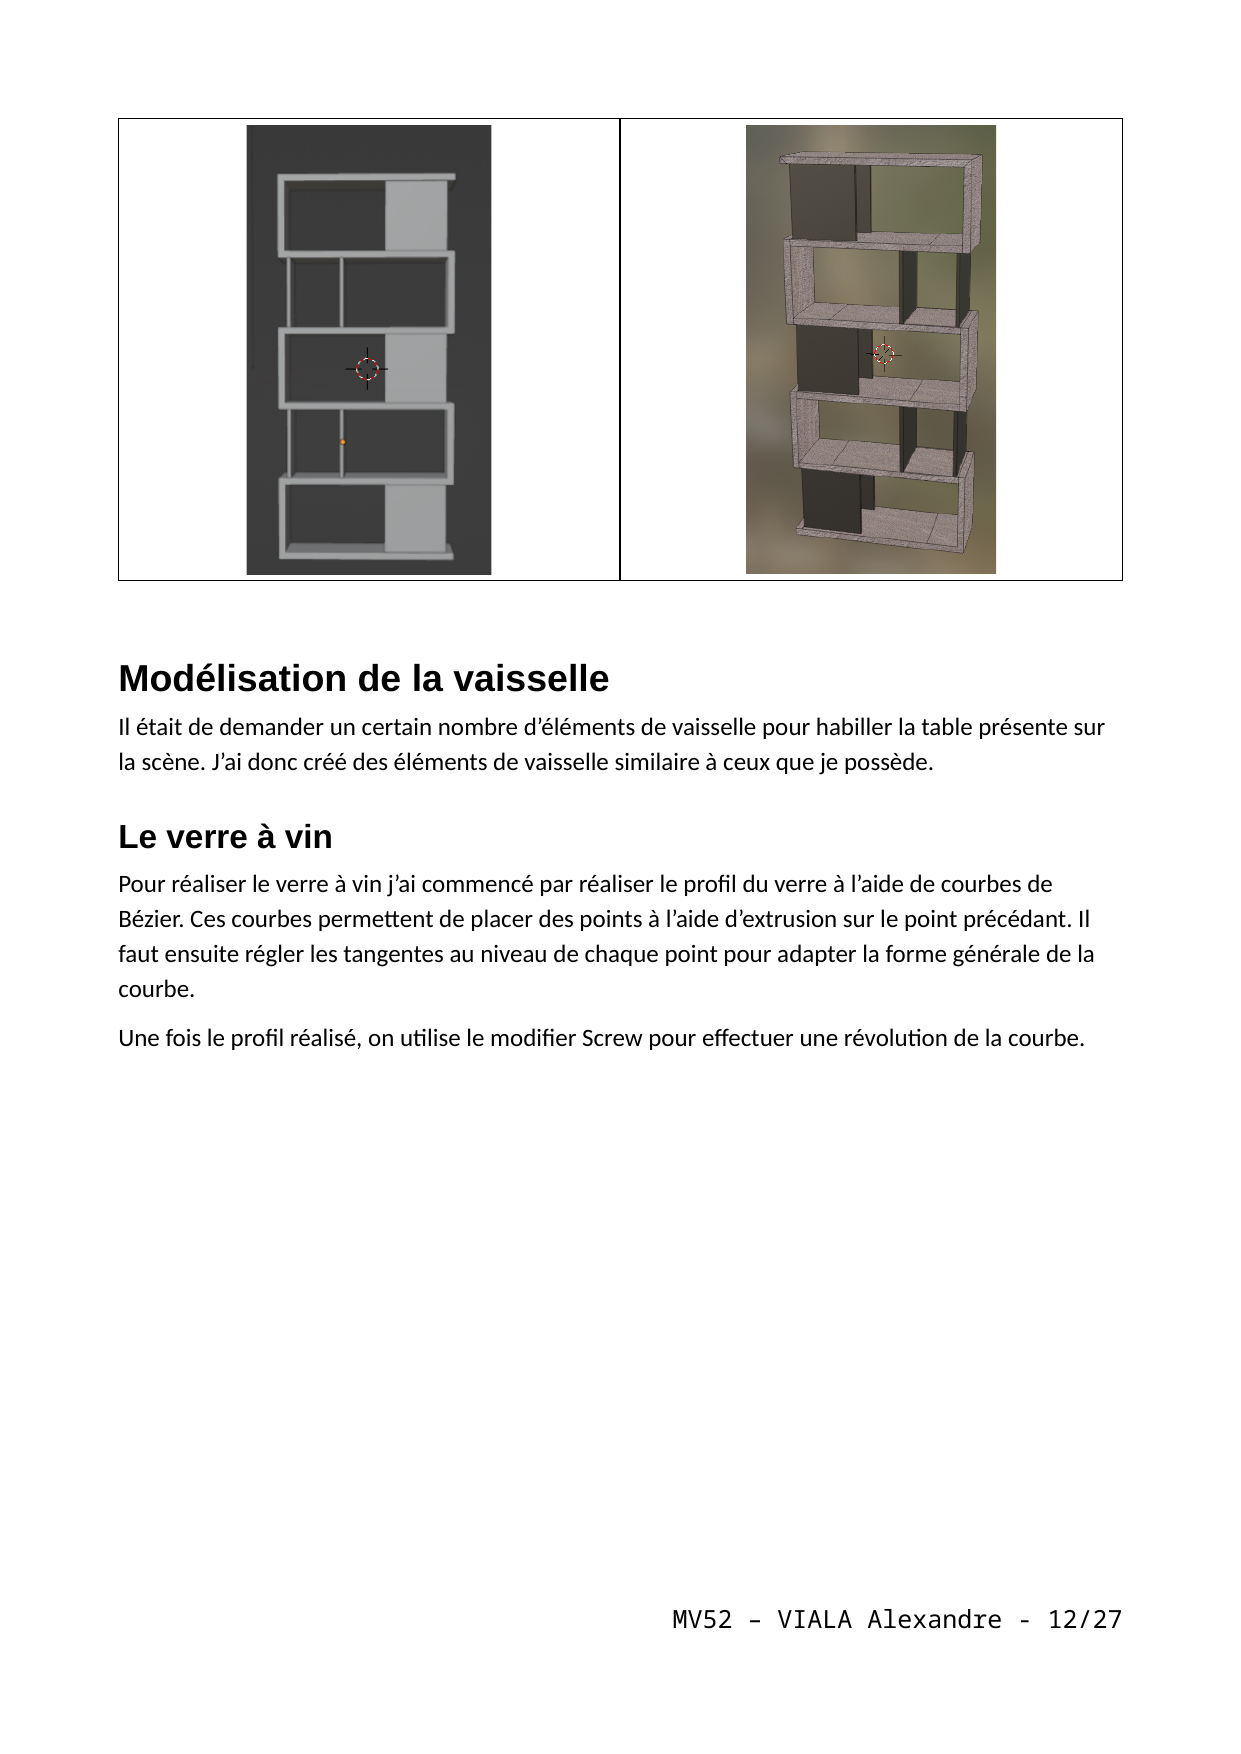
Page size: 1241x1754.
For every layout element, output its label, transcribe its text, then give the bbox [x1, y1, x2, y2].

subtitle Modélisation de la vaisselle [118, 656, 1122, 699]
table_header [621, 119, 1122, 580]
table_header [119, 119, 619, 580]
text Une fois le profil réalisé, on utilise le modifier Screw pour effectuer une révolution de la courbe. [118, 1022, 1122, 1053]
text Il était de demander un certain nombre d’éléments de vaisselle pour habiller la table présente sur la scène. J’ai donc créé des éléments de vaisselle similaire à ceux que je possède. [118, 711, 1122, 777]
picture [246, 125, 492, 575]
picture [746, 125, 997, 574]
text Pour réaliser le verre à vin j’ai commencé par réaliser le profil du verre à l’aide de courbes de Bézier. Ces courbes permettent de placer des points à l’aide d’extrusion sur le point précédant. Il faut ensuite régler les tangentes au niveau de chaque point pour adapter la forme générale de la courbe. [118, 868, 1122, 1003]
subtitle Le verre à vin [118, 817, 1122, 855]
